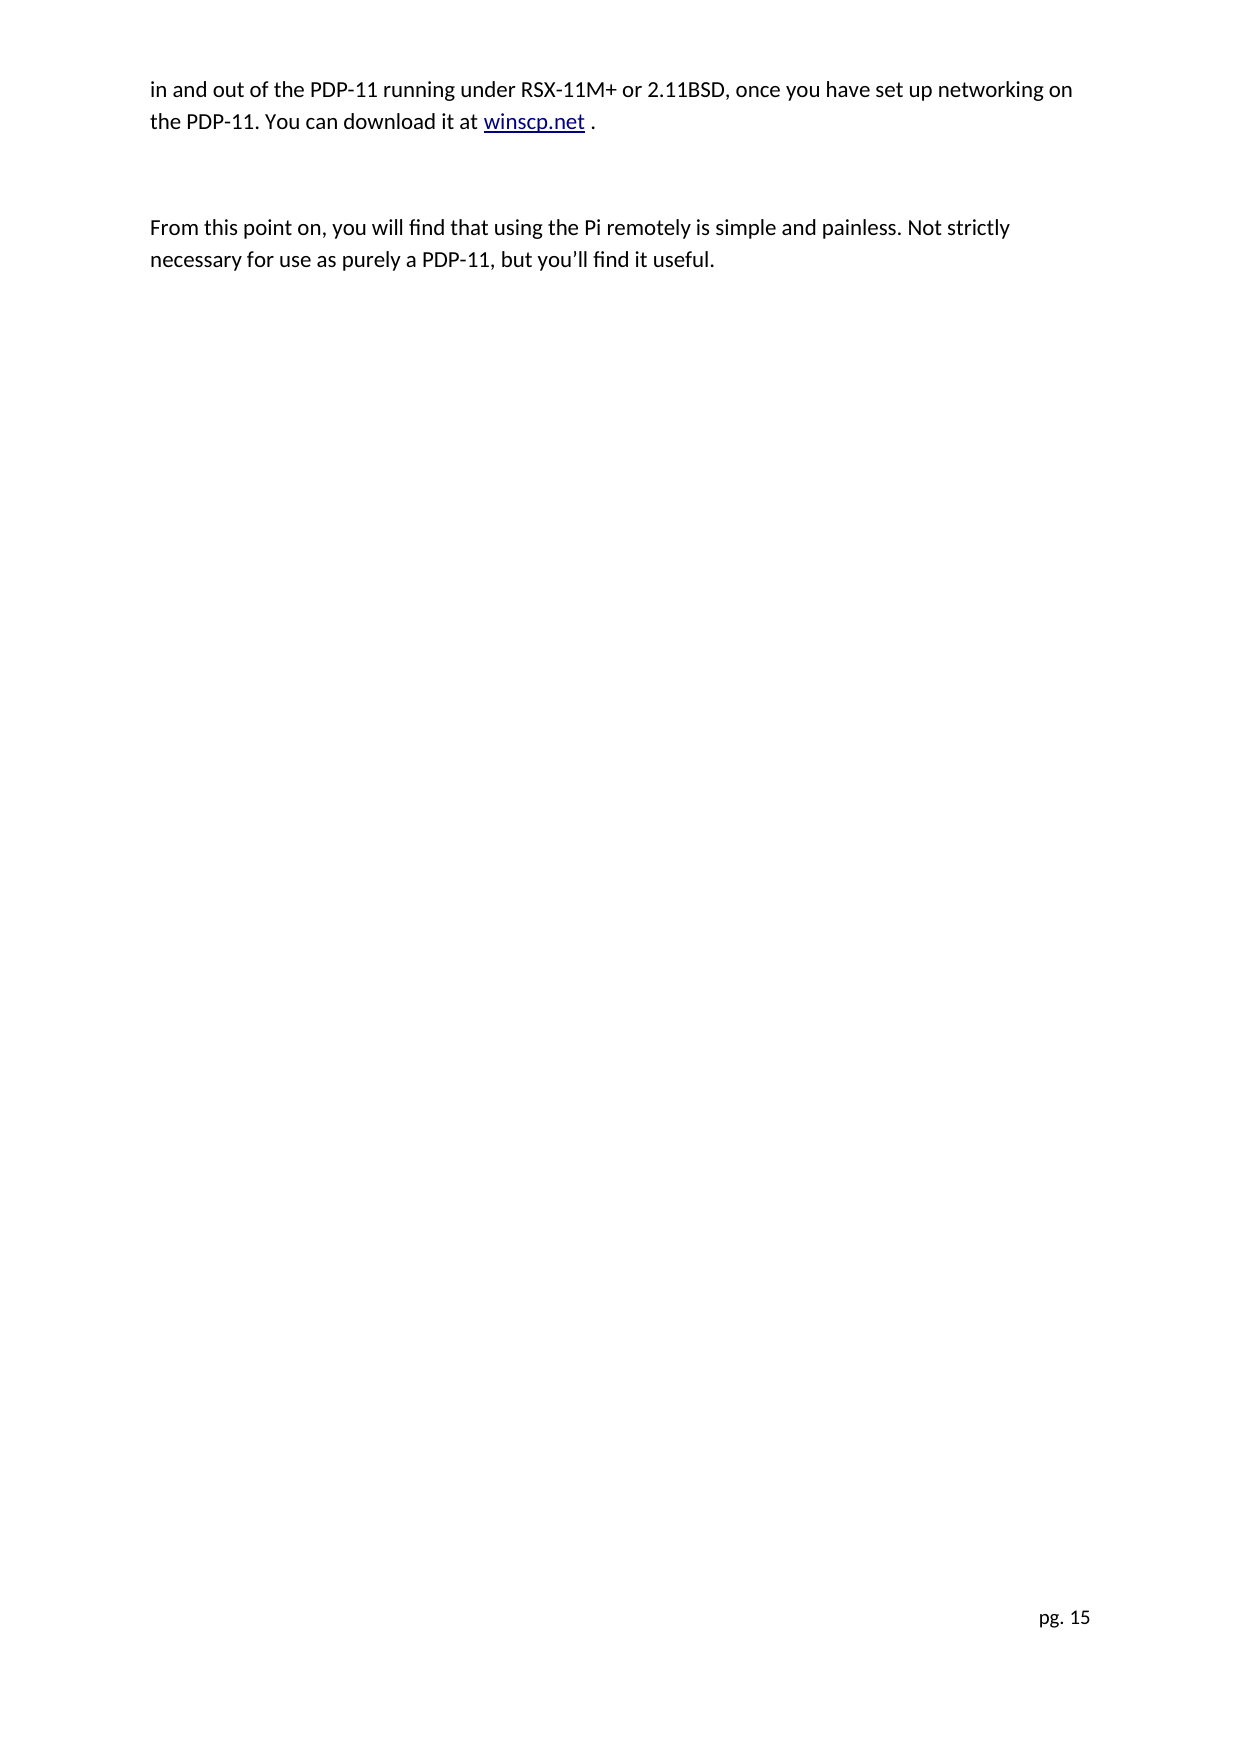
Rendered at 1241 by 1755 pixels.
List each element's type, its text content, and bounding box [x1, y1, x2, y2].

text From this point on, you will find that using the Pi remotely is simple and painless. Not strictly necessary for use as purely a PDP-11, but you’ll find it useful. [150, 213, 1090, 273]
text in and out of the PDP-11 running under RSX-11M+ or 2.11BSD, once you have set up networking on the PDP-11. You can download it at winscp.net . [150, 75, 1090, 135]
